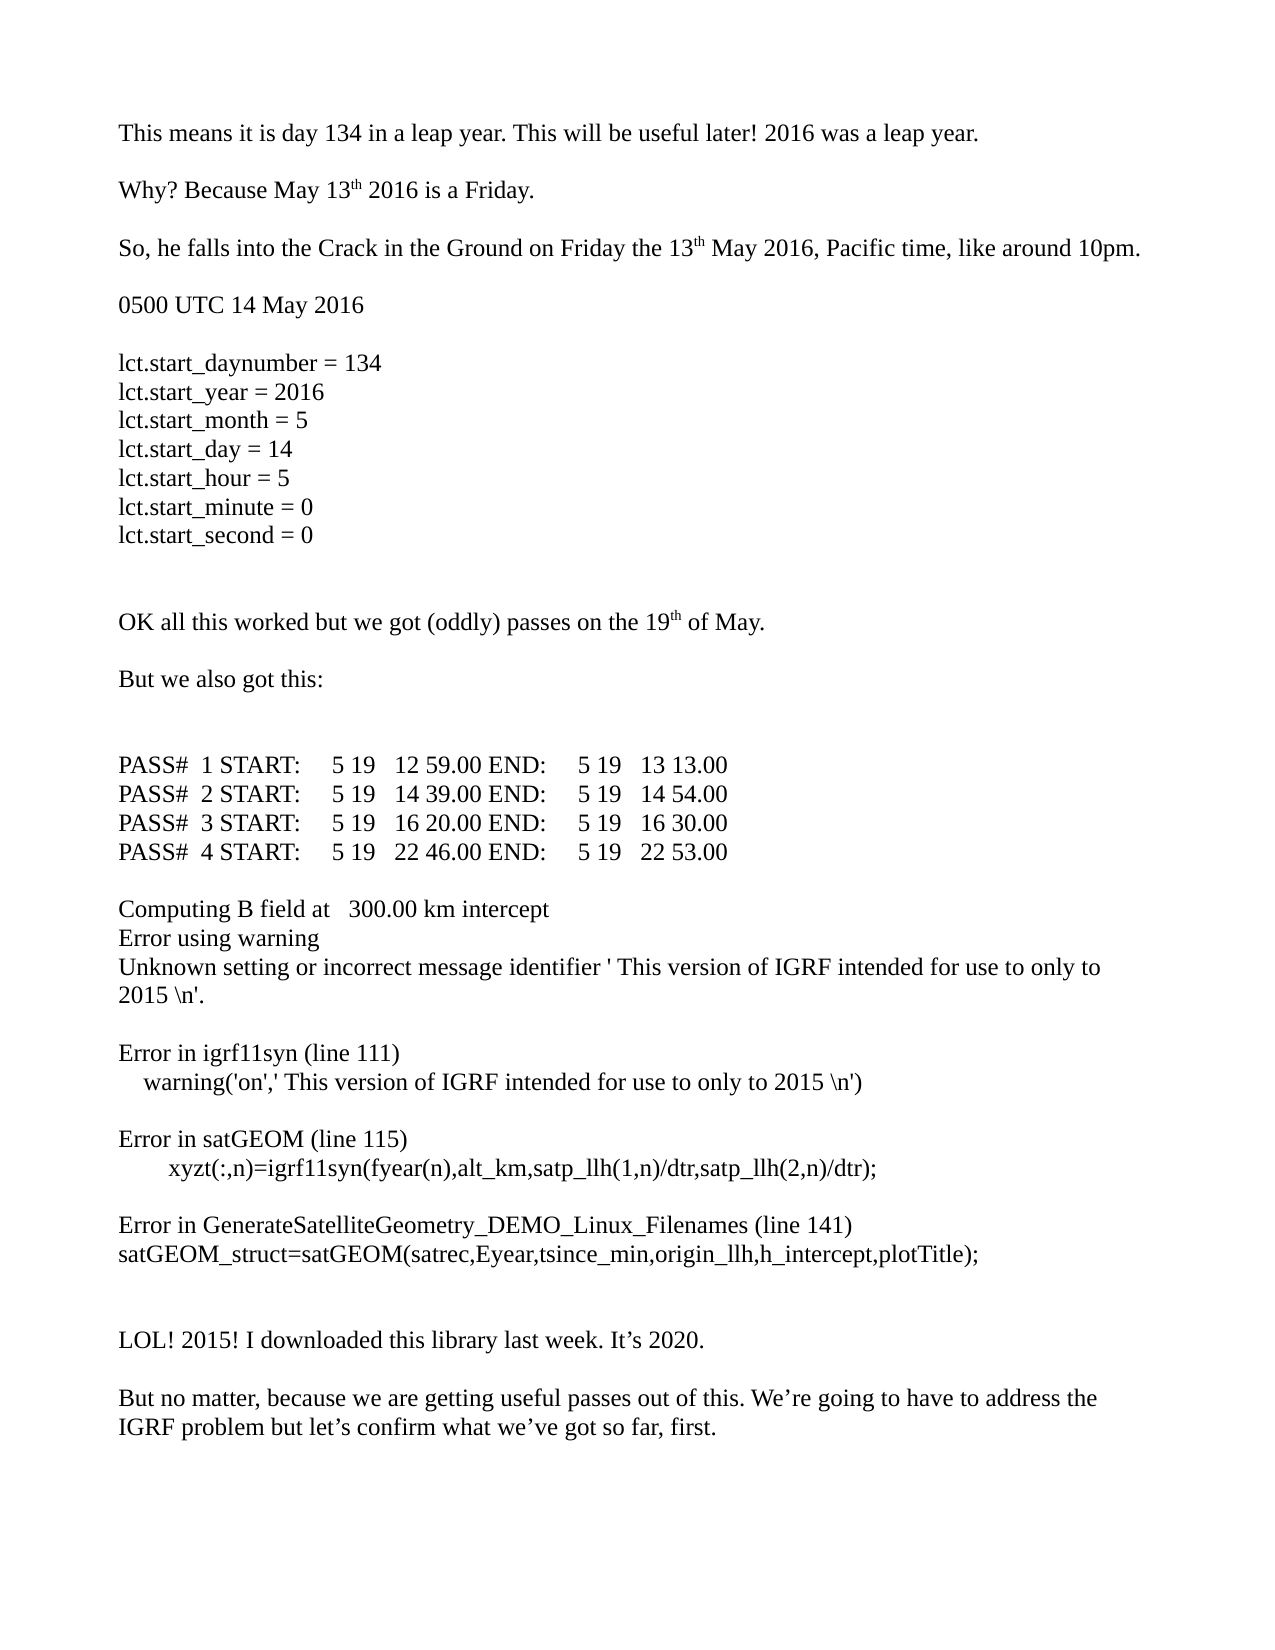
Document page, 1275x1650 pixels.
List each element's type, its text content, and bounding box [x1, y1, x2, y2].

text Error in satGEOM (line 115) [118, 1124, 1157, 1153]
text This means it is day 134 in a leap year. This will be useful later! 2016 was a leap year. [118, 118, 1157, 147]
text warning('on',' This version of IGRF intended for use to only to 2015 \n') [118, 1067, 1157, 1096]
text lct.start_year = 2016 [118, 377, 1157, 406]
text lct.start_minute = 0 [118, 492, 1157, 521]
text Error in GenerateSatelliteGeometry_DEMO_Linux_Filenames (line 141) [118, 1211, 1157, 1239]
text 0500 UTC 14 May 2016 [118, 291, 1157, 319]
text Why? Because May 13th 2016 is a Friday. [118, 176, 1157, 204]
text lct.start_second = 0 [118, 521, 1157, 549]
text xyzt(:,n)=igrf11syn(fyear(n),alt_km,satp_llh(1,n)/dtr,satp_llh(2,n)/dtr); [118, 1153, 1157, 1182]
text lct.start_hour = 5 [118, 463, 1157, 492]
text Error using warning [118, 923, 1157, 952]
text So, he falls into the Crack in the Ground on Friday the 13th May 2016, Pacific time, like around 10pm. [118, 233, 1157, 262]
text PASS# 3 START: 5 19 16 20.00 END: 5 19 16 30.00 [118, 808, 1157, 837]
text lct.start_daynumber = 134 [118, 348, 1157, 377]
text Unknown setting or incorrect message identifier ' This version of IGRF intended for use to only to 2015 \n'. [118, 952, 1157, 1009]
text satGEOM_struct=satGEOM(satrec,Eyear,tsince_min,origin_llh,h_intercept,plotTitle); LOL! 2015! I downloaded this library last week. It’s 2020. But no matter, because we are getting useful passes out of this. We’re going to have to address the IGRF problem but let’s confirm what we’ve got so far, first. [118, 1239, 1157, 1441]
text lct.start_month = 5 [118, 406, 1157, 434]
text lct.start_day = 14 [118, 434, 1157, 463]
text Computing B field at 300.00 km intercept [118, 894, 1157, 923]
text Error in igrf11syn (line 111) [118, 1038, 1157, 1067]
text OK all this worked but we got (oddly) passes on the 19th of May. But we also got this: PASS# 1 START: 5 19 12 59.00 END: 5 19 13 13.00 [118, 607, 1157, 779]
text PASS# 2 START: 5 19 14 39.00 END: 5 19 14 54.00 [118, 779, 1157, 808]
text PASS# 4 START: 5 19 22 46.00 END: 5 19 22 53.00 [118, 837, 1157, 866]
